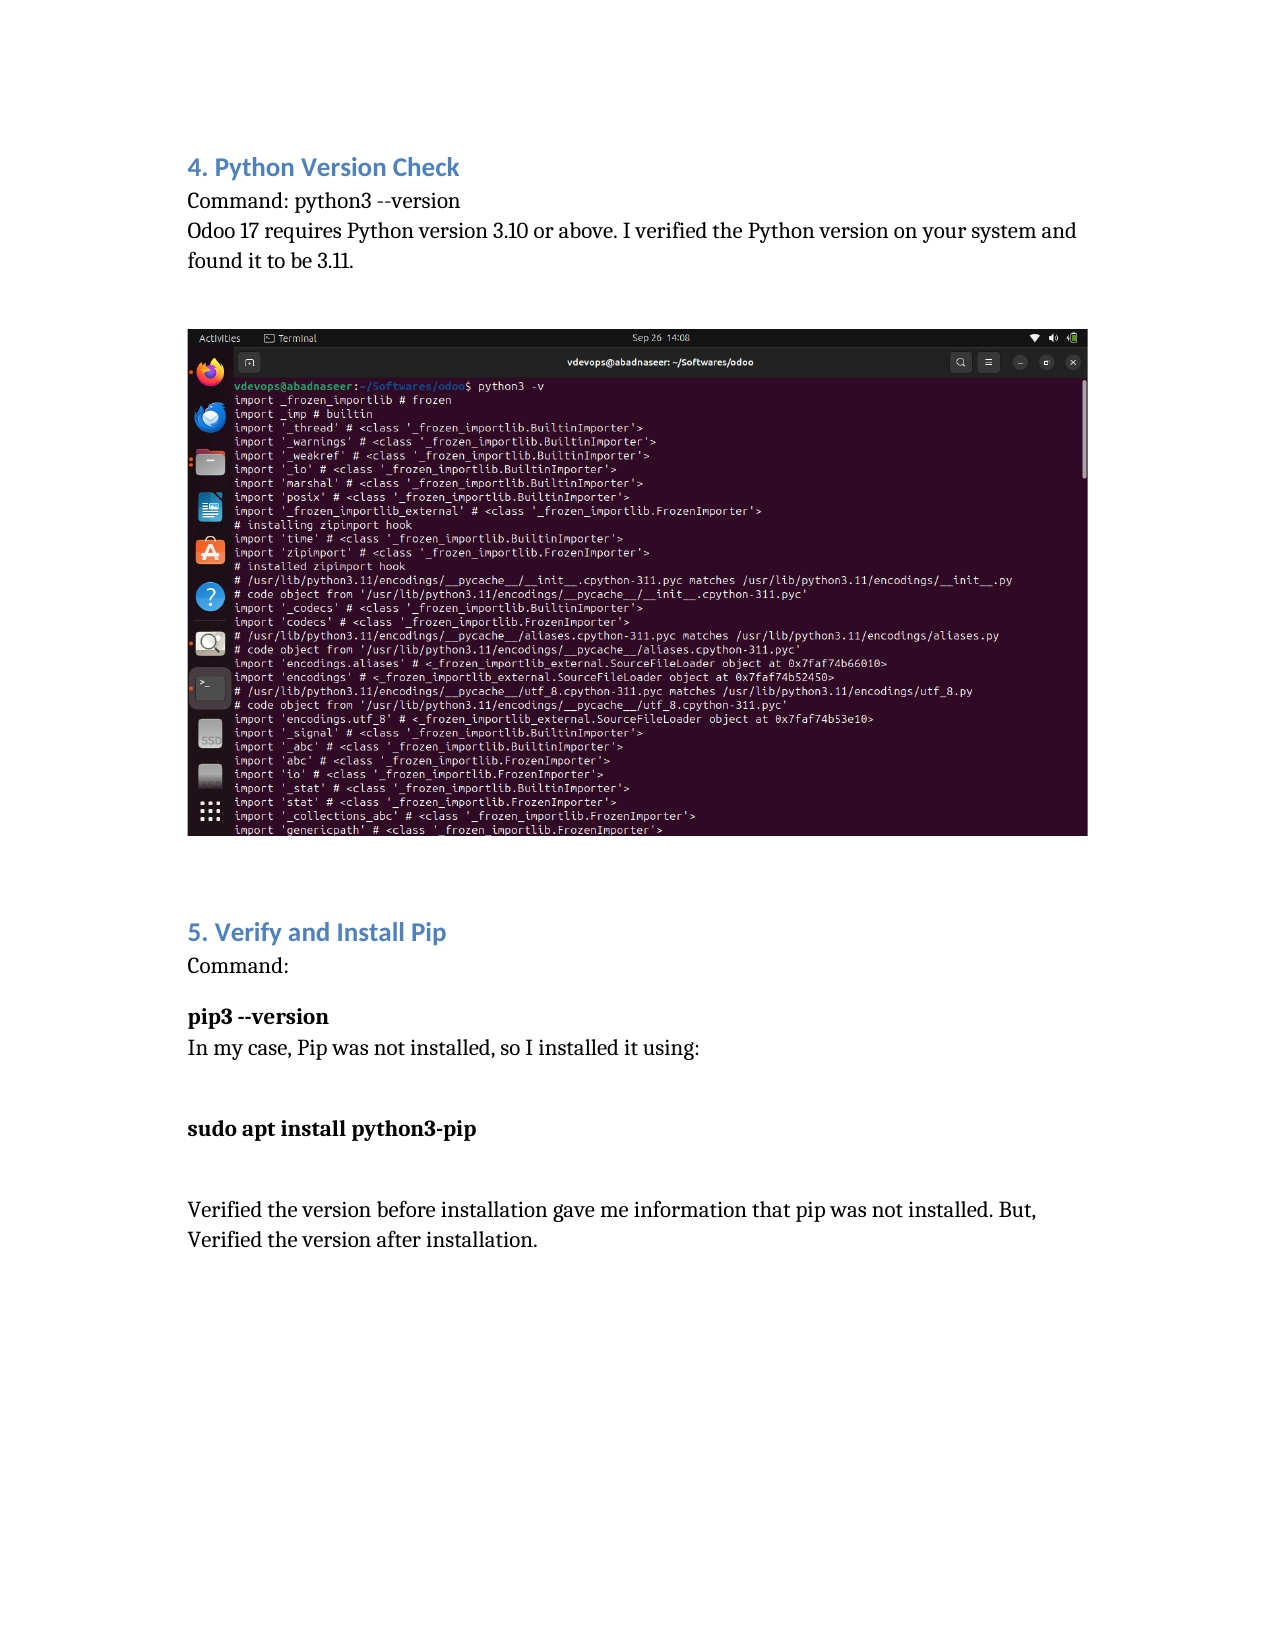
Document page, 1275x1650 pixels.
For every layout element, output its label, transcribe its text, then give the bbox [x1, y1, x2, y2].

subtitle 5. Verify and Install Pip [187, 915, 1087, 948]
text Verified the version before installation gave me information that pip was not installed. But, Verified the version after installation. [187, 1167, 1087, 1253]
text Command: python3 --version Odoo 17 requires Python version 3.10 or above. I verified the Python version on your system and found it to be 3.11. [187, 188, 1087, 305]
text sudo apt install python3-pip [187, 1085, 1087, 1142]
picture [187, 329, 1088, 836]
text pip3 --version In my case, Pip was not installed, so I installed it using: [187, 1004, 1087, 1061]
text Command: [187, 953, 1087, 979]
subtitle 4. Python Version Check [187, 150, 1087, 183]
